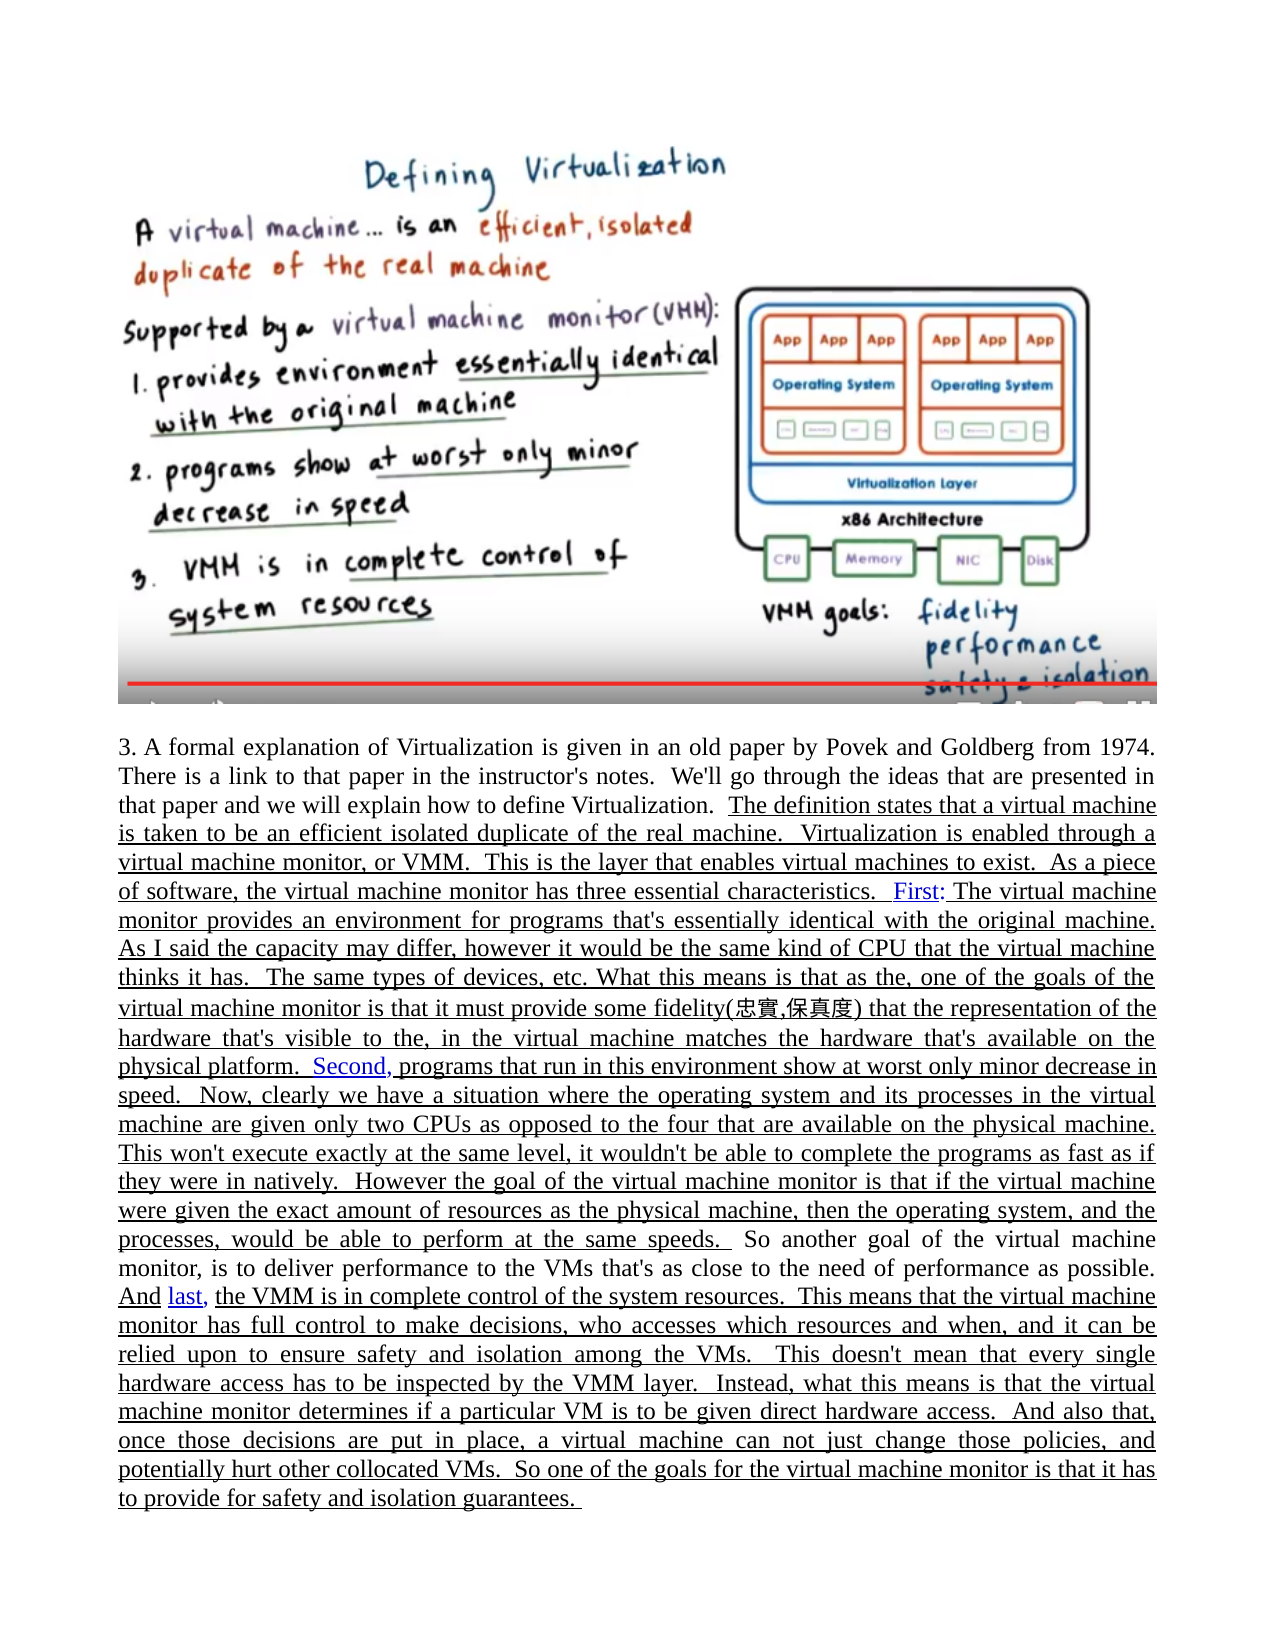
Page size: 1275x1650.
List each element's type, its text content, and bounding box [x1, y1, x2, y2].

text to provide for safety and isolation guarantees. [118, 1480, 1157, 1511]
picture [118, 146, 1157, 704]
text processes, would be able to perform at the same speeds. So another goal of the virtual machine monitor, is to deliver performance to the VMs that's as close to the need of performance as possible. And last, the VMM is in complete control of the system resources. This means that the virtual machine monitor has full control to make decisions, who accesses which resources and when, and it can be [118, 1222, 1157, 1335]
text hardware that's visible to the, in the virtual machine matches the hardware that's available on the physical platform. Second, programs that run in this environment show at worst only minor decrease in speed. Now, clearly we have a situation where the operating system and its processes in the virtual machine are given only two CPUs as opposed to the four that are available on the physical machine. This won't execute exactly at the same level, it wouldn't be able to complete the programs as fast as if they were in natively. However the goal of the virtual machine monitor is that if the virtual machine were given the exact amount of resources as the physical machine, then the operating system, and the [118, 1019, 1157, 1220]
text 3. A formal explanation of Virtualization is given in an old paper by Povek and Goldberg from 1974. There is a link to that paper in the instructor's notes. We'll go through the ideas that are presented in that paper and we will explain how to define Virtualization. The definition states that a virtual machine is taken to be an efficient isolated duplicate of the real machine. Virtualization is enabled through a virtual machine monitor, or VMM. This is the layer that enables virtual machines to exist. As a piece [118, 732, 1157, 872]
text of software, the virtual machine monitor has three essential characteristics. First: The virtual machine monitor provides an environment for programs that's essentially identical with the original machine. As I said the capacity may differ, however it would be the same kind of CPU that the virtual machine thinks it has. The same types of devices, etc. What this means is that as the, one of the goals of the virtual machine monitor is that it must provide some fidelity(忠實,保真度) that the representation of the [118, 874, 1157, 1018]
text hardware access has to be inspected by the VMM layer. Instead, what this means is that the virtual machine monitor determines if a particular VM is to be given direct hardware access. And also that, once those decisions are put in place, a virtual machine can not just change those policies, and potentially hurt other collocated VMs. So one of the goals for the virtual machine monitor is that it has [118, 1365, 1157, 1479]
text relied upon to ensure safety and isolation among the VMs. This doesn't mean that every single [118, 1337, 1157, 1364]
